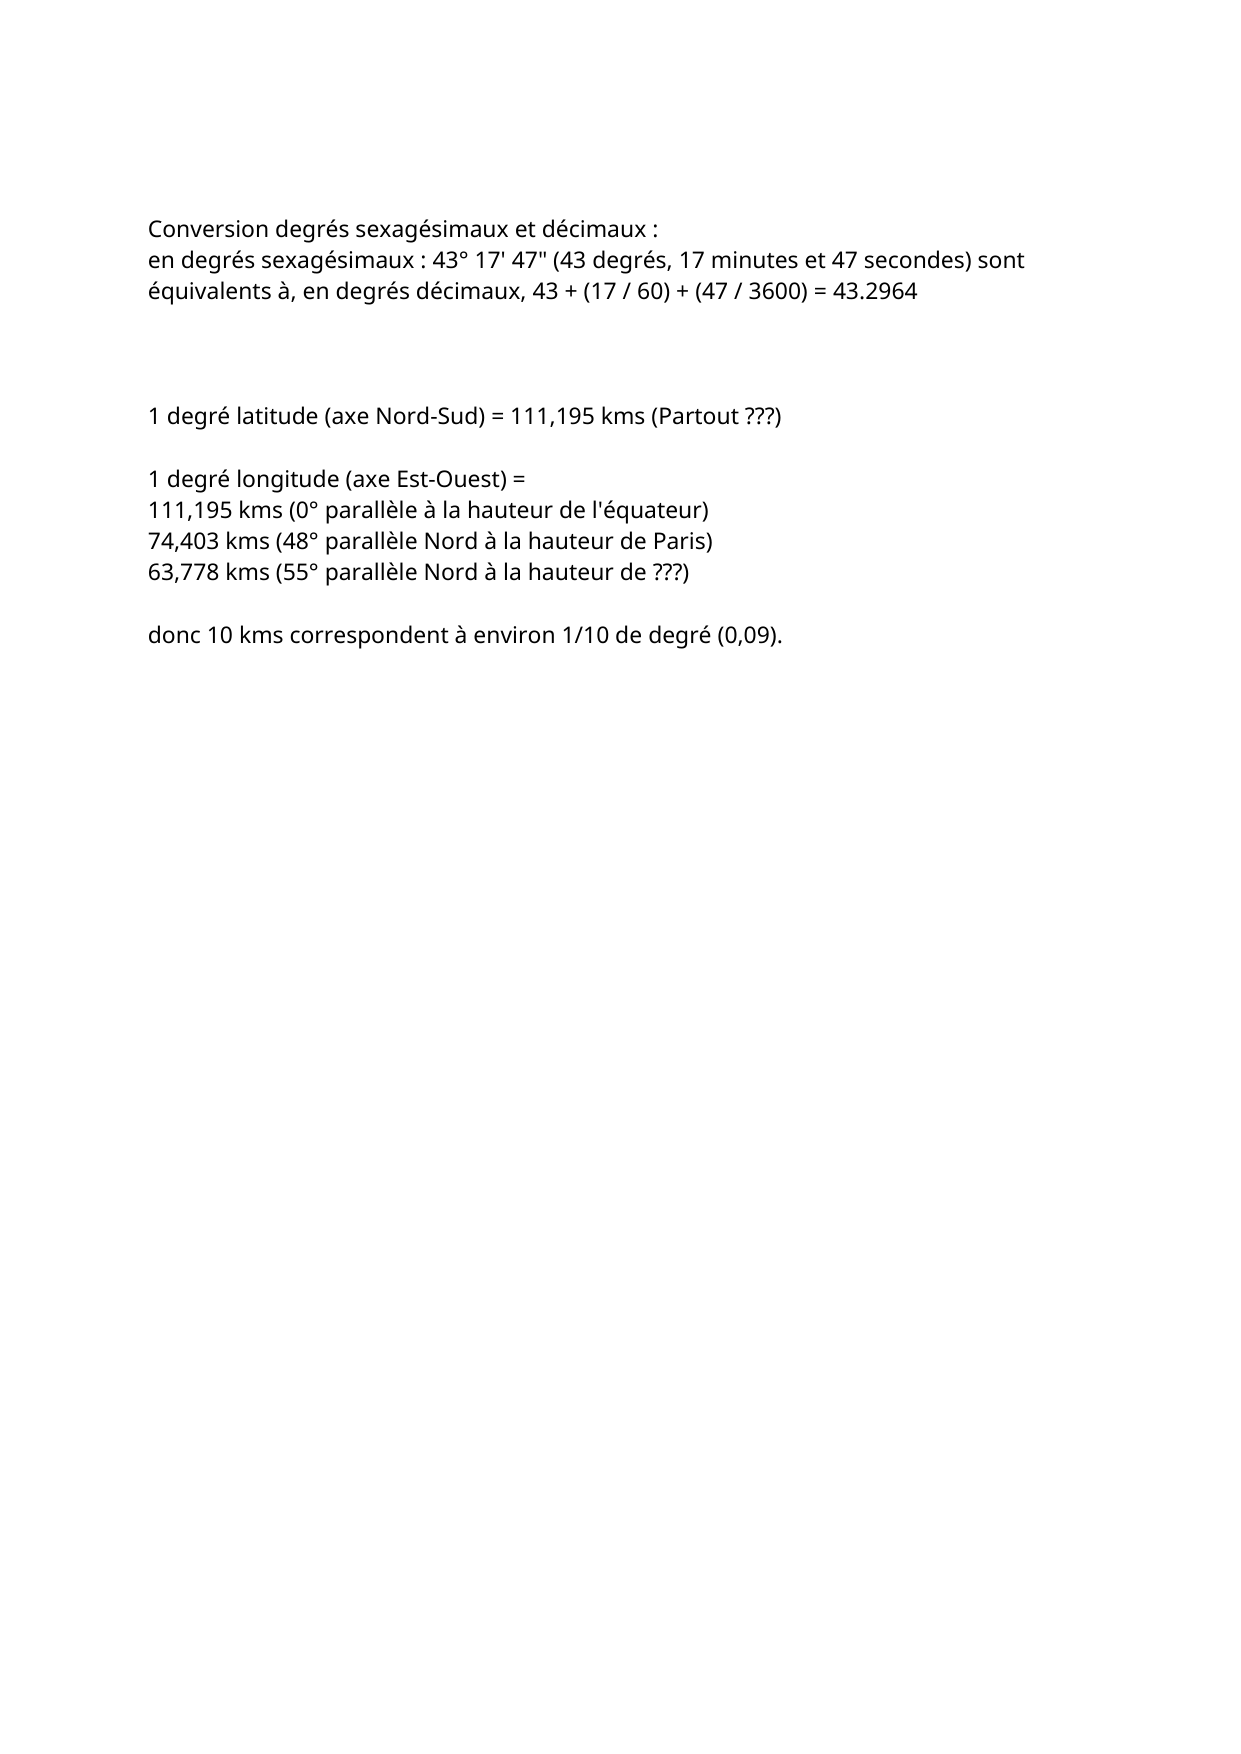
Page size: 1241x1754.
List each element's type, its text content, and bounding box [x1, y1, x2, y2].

text 1 degré longitude (axe Est-Ouest) = [148, 462, 1092, 494]
text en degrés sexagésimaux : 43° 17' 47" (43 degrés, 17 minutes et 47 secondes) sont équivalents à, en degrés décimaux, 43 + (17 / 60) + (47 / 3600) = 43.2964 [148, 244, 1092, 306]
text 111,195 kms (0° parallèle à la hauteur de l'équateur) [148, 494, 1092, 525]
text 74,403 kms (48° parallèle Nord à la hauteur de Paris) [148, 525, 1092, 556]
text 1 degré latitude (axe Nord-Sud) = 111,195 kms (Partout ???) [148, 400, 1092, 431]
text donc 10 kms correspondent à environ 1/10 de degré (0,09). [148, 619, 1092, 650]
text 63,778 kms (55° parallèle Nord à la hauteur de ???) [148, 556, 1092, 587]
text Conversion degrés sexagésimaux et décimaux : [148, 212, 1092, 244]
